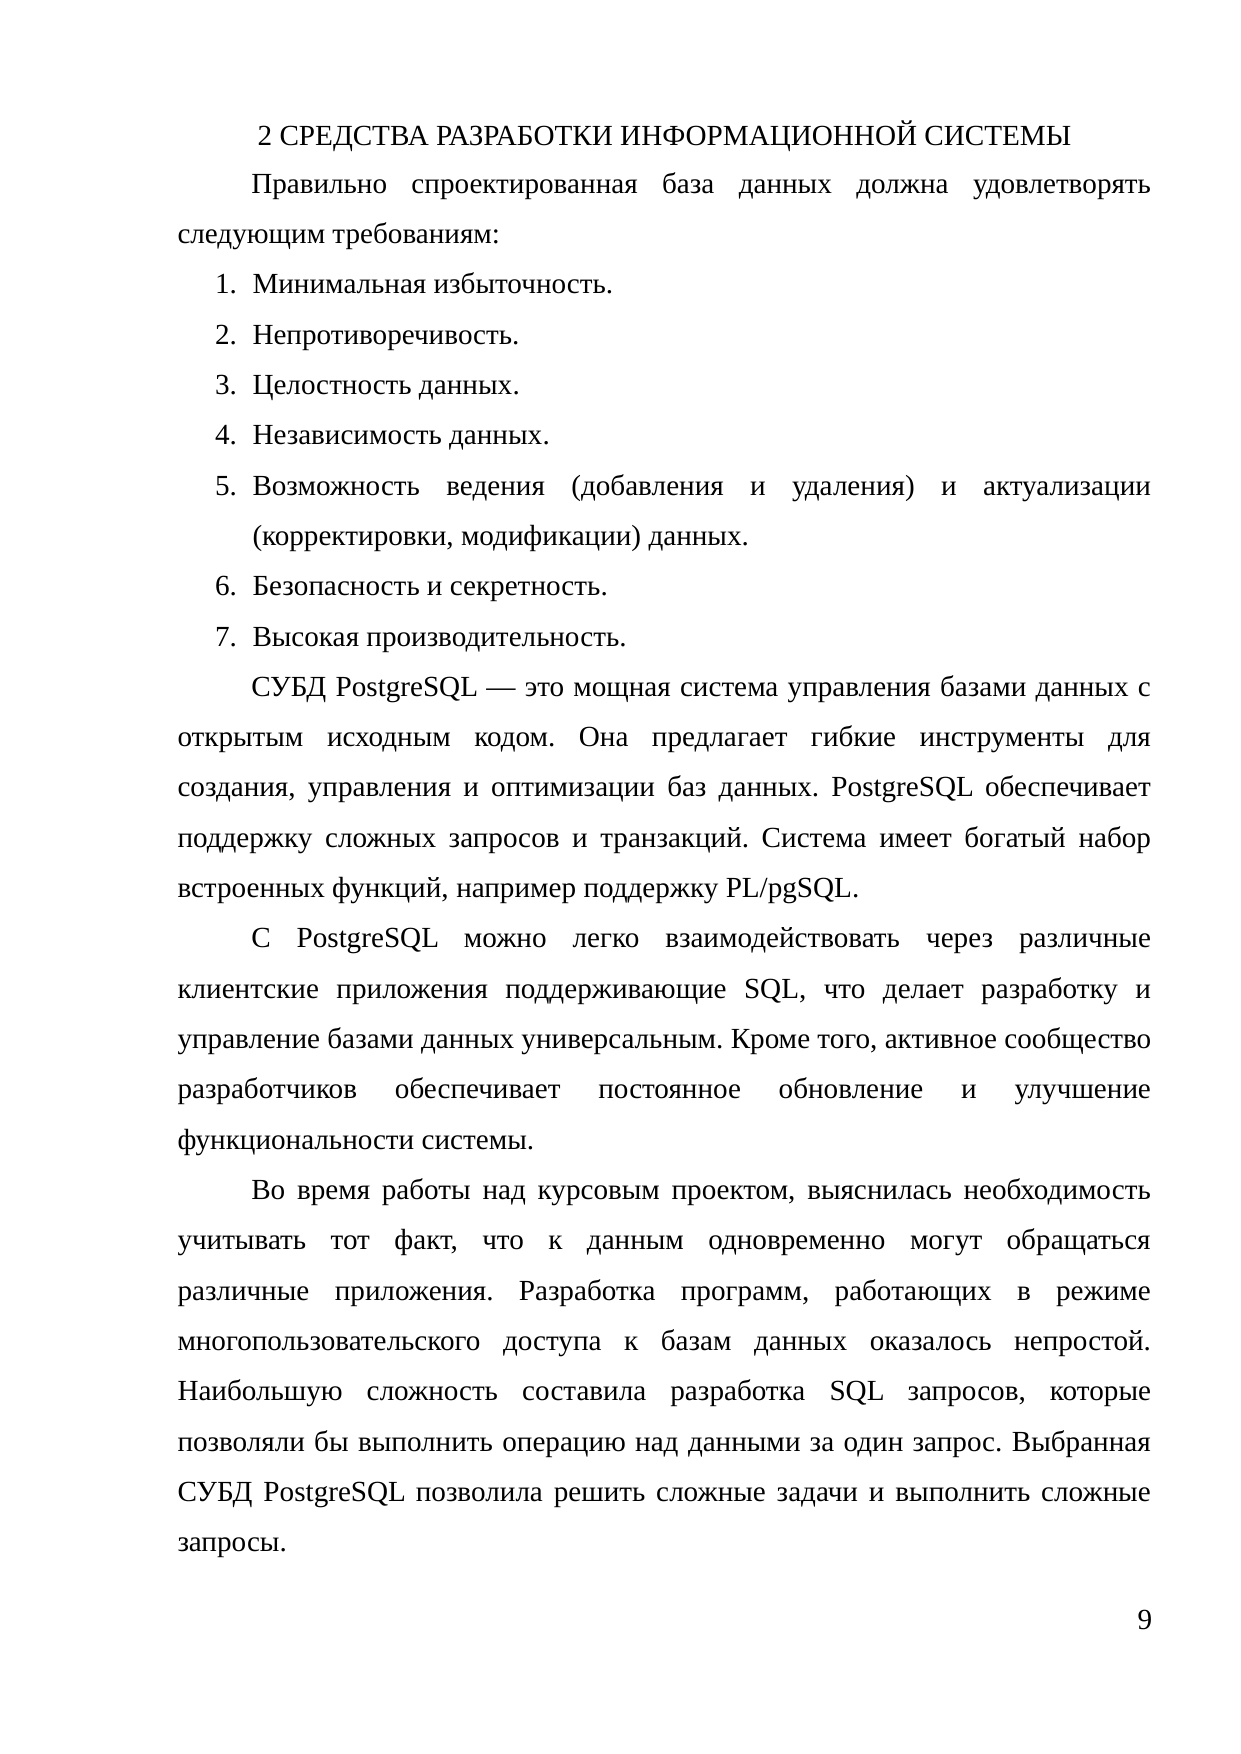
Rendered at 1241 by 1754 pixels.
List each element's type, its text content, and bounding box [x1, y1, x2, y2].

text Во время работы над курсовым проектом, выяснилась необходимость учитывать тот факт, что к данным одновременно могут обращаться различные приложения. Разработка программ, работающих в режиме многопользовательского доступа к базам данных оказалось непростой. Наибольшую сложность составила разработка SQL запросов, которые позволяли бы выполнить операцию над данными за один запрос. Выбранная СУБД PostgreSQL позволила решить сложные задачи и выполнить сложные запросы. [177, 1172, 1152, 1558]
text С PostgreSQL можно легко взаимодействовать через различные клиентские приложения поддерживающие SQL, что делает разработку и управление базами данных универсальным. Кроме того, активное сообщество разработчиков обеспечивает постоянное обновление и улучшение функциональности системы. [177, 921, 1152, 1155]
text СУБД PostgreSQL — это мощная система управления базами данных с открытым исходным кодом. Она предлагает гибкие инструменты для создания, управления и оптимизации баз данных. PostgreSQL обеспечивает поддержку сложных запросов и транзакций. Система имеет богатый набор встроенных функций, например поддержку PL/pgSQL. [177, 669, 1152, 904]
list Возможность ведения (добавления и удаления) и актуализации (корректировки, модификации) данных. [215, 468, 1152, 552]
subtitle 2 СРЕДСТВА РАЗРАБОТКИ ИНФОРМАЦИОННОЙ СИСТЕМЫ [177, 118, 1152, 152]
list Высокая производительность. [215, 619, 1152, 652]
list Минимальная избыточность. [215, 266, 1152, 300]
list Безопасность и секретность. [215, 568, 1152, 602]
text Правильно спроектированная база данных должна удовлетворять следующим требованиям: [177, 166, 1152, 250]
list Независимость данных. [215, 417, 1152, 451]
list Целостность данных. [215, 367, 1152, 401]
list Непротиворечивость. [215, 317, 1152, 350]
